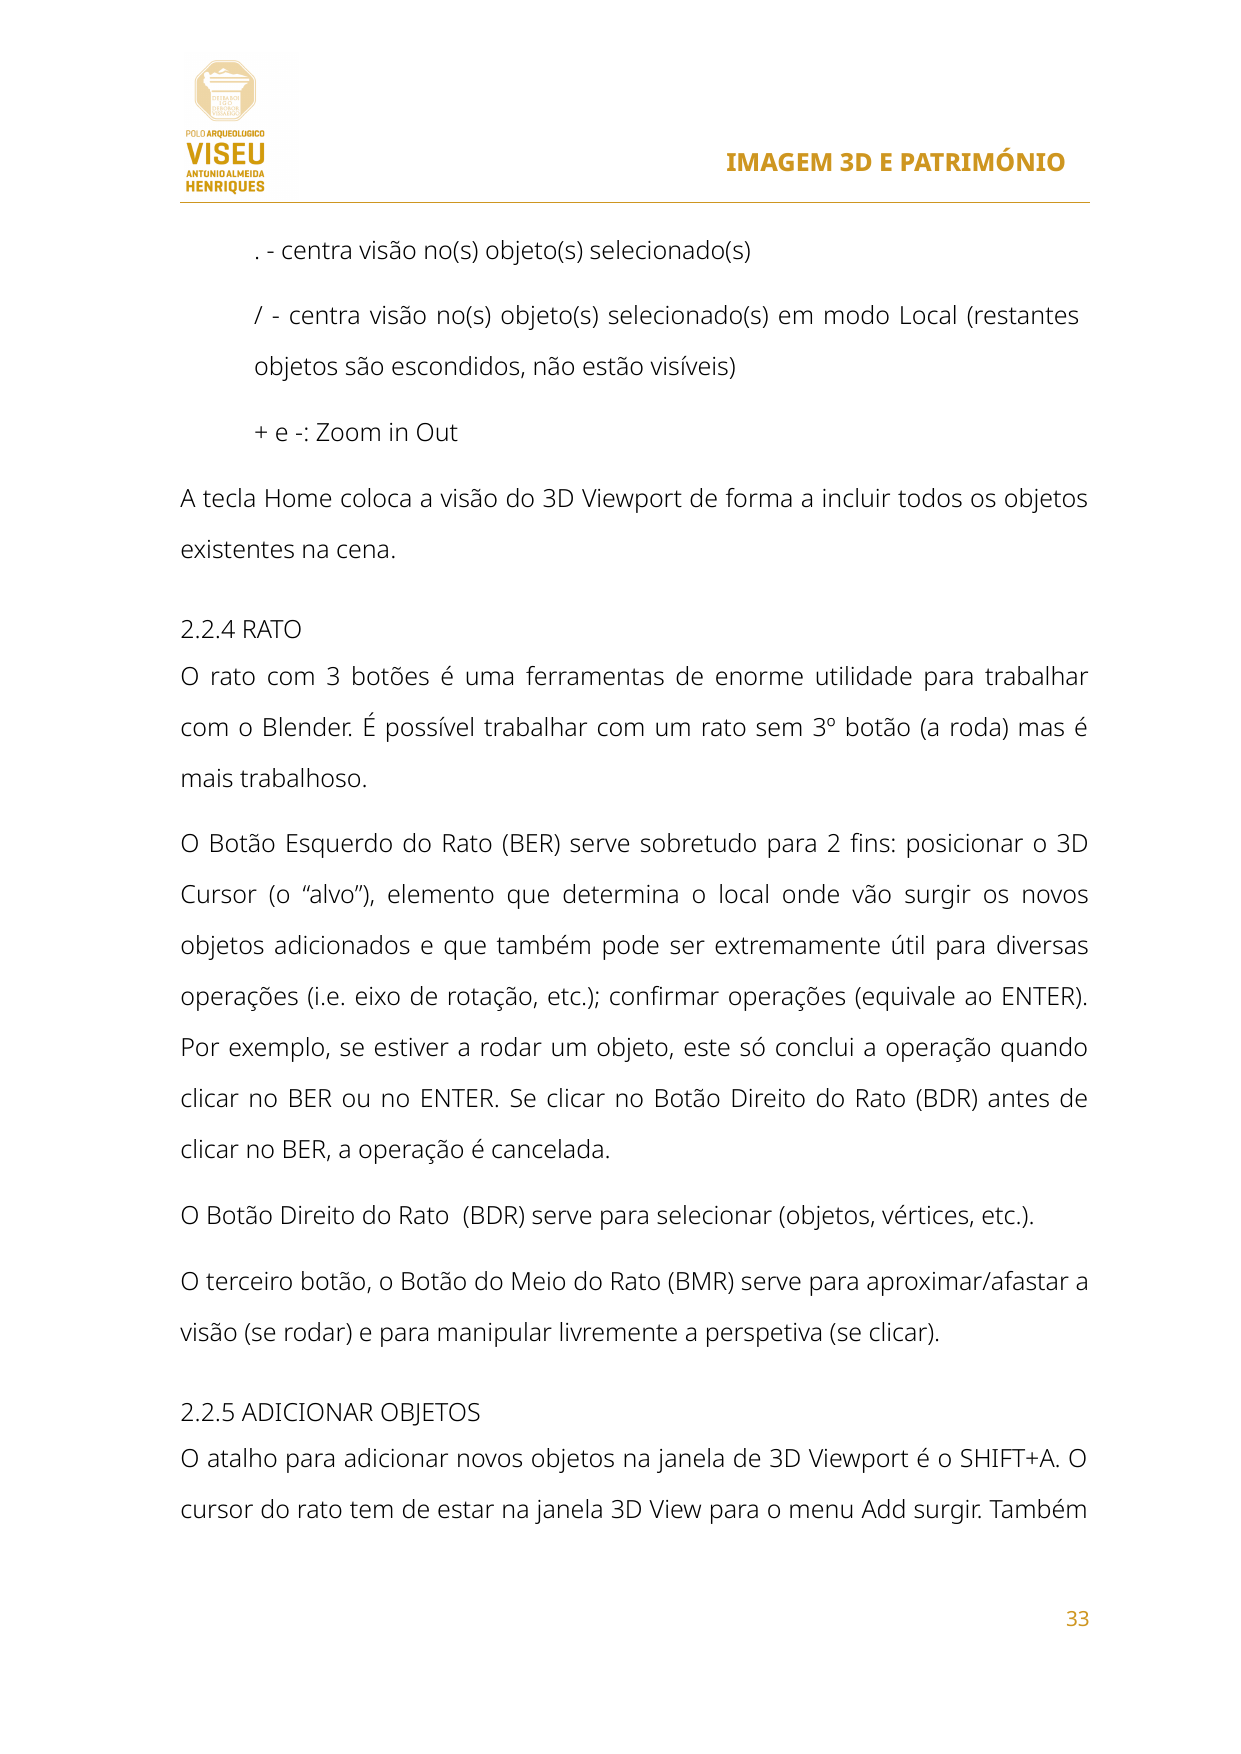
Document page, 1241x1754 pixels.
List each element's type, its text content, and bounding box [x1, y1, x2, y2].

subtitle 2.2.5 Adicionar objetos [180, 1394, 1090, 1429]
text O terceiro botão, o Botão do Meio do Rato (BMR) serve para aproximar/afastar a visão (se rodar) e para manipular livremente a perspetiva (se clicar). [180, 1263, 1090, 1348]
text O Botão Direito do Rato (BDR) serve para selecionar (objetos, vértices, etc.). [180, 1198, 1090, 1232]
picture [183, 52, 299, 201]
text . - centra visão no(s) objeto(s) selecionado(s) [180, 232, 1090, 266]
text O Botão Esquerdo do Rato (BER) serve sobretudo para 2 fins: posicionar o 3D Cursor (o “alvo”), elemento que determina o local onde vão surgir os novos objetos adicionados e que também pode ser extremamente útil para diversas operações (i.e. eixo de rotação, etc.); confirmar operações (equivale ao ENTER). Por exemplo, se estiver a rodar um objeto, este só conclui a operação quando clicar no BER ou no ENTER. Se clicar no Botão Direito do Rato (BDR) antes de clicar no BER, a operação é cancelada. [180, 826, 1090, 1166]
text O rato com 3 botões é uma ferramentas de enorme utilidade para trabalhar com o Blender. É possível trabalhar com um rato sem 3º botão (a roda) mas é mais trabalhoso. [180, 658, 1090, 794]
text A tecla Home coloca a visão do 3D Viewport de forma a incluir todos os objetos existentes na cena. [180, 480, 1090, 565]
subtitle 2.2.4 rato [180, 612, 1090, 646]
text / - centra visão no(s) objeto(s) selecionado(s) em modo Local (restantes objetos são escondidos, não estão visíveis) [180, 298, 1090, 383]
text O atalho para adicionar novos objetos na janela de 3D Viewport é o SHIFT+A. O cursor do rato tem de estar na janela 3D View para o menu Add surgir. Também [180, 1441, 1090, 1526]
text + e -: Zoom in Out [180, 415, 1090, 449]
